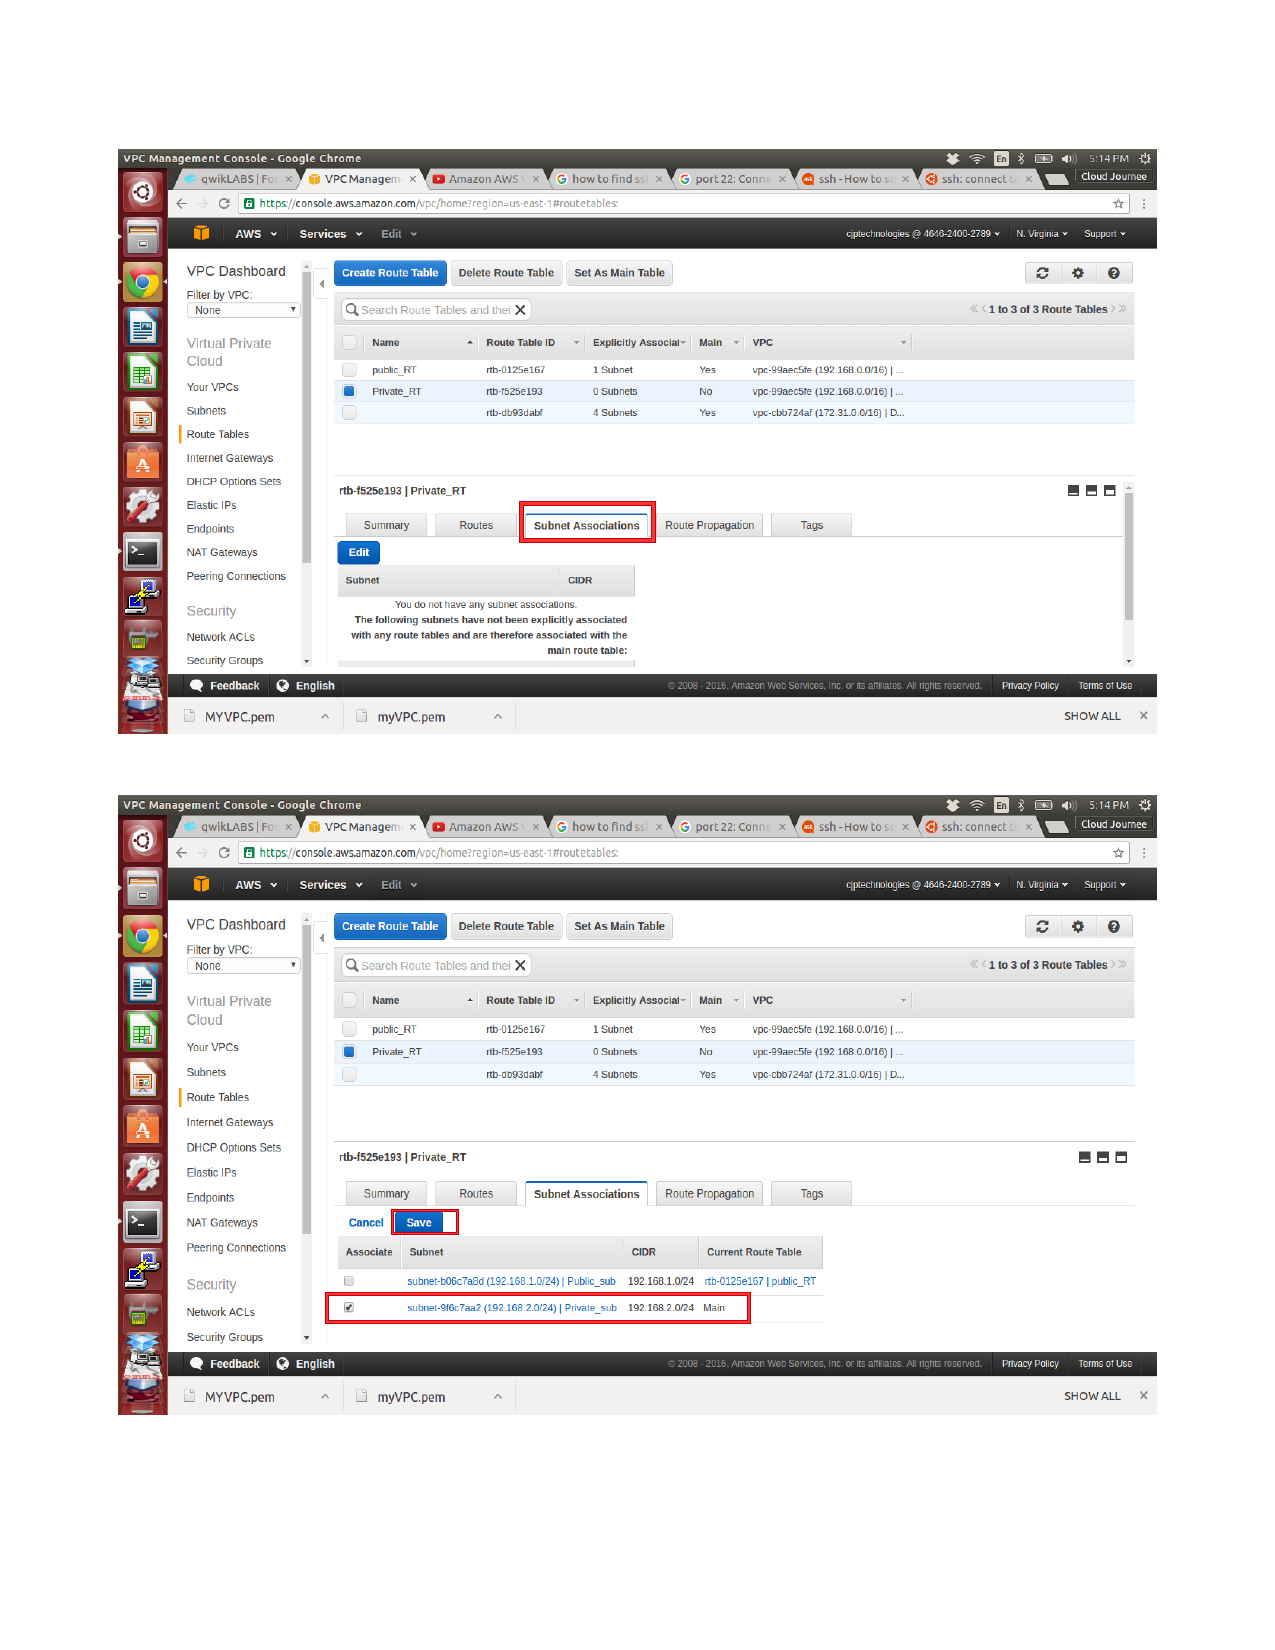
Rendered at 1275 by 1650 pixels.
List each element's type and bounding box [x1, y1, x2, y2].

picture [118, 795, 1157, 1415]
picture [118, 149, 1157, 734]
